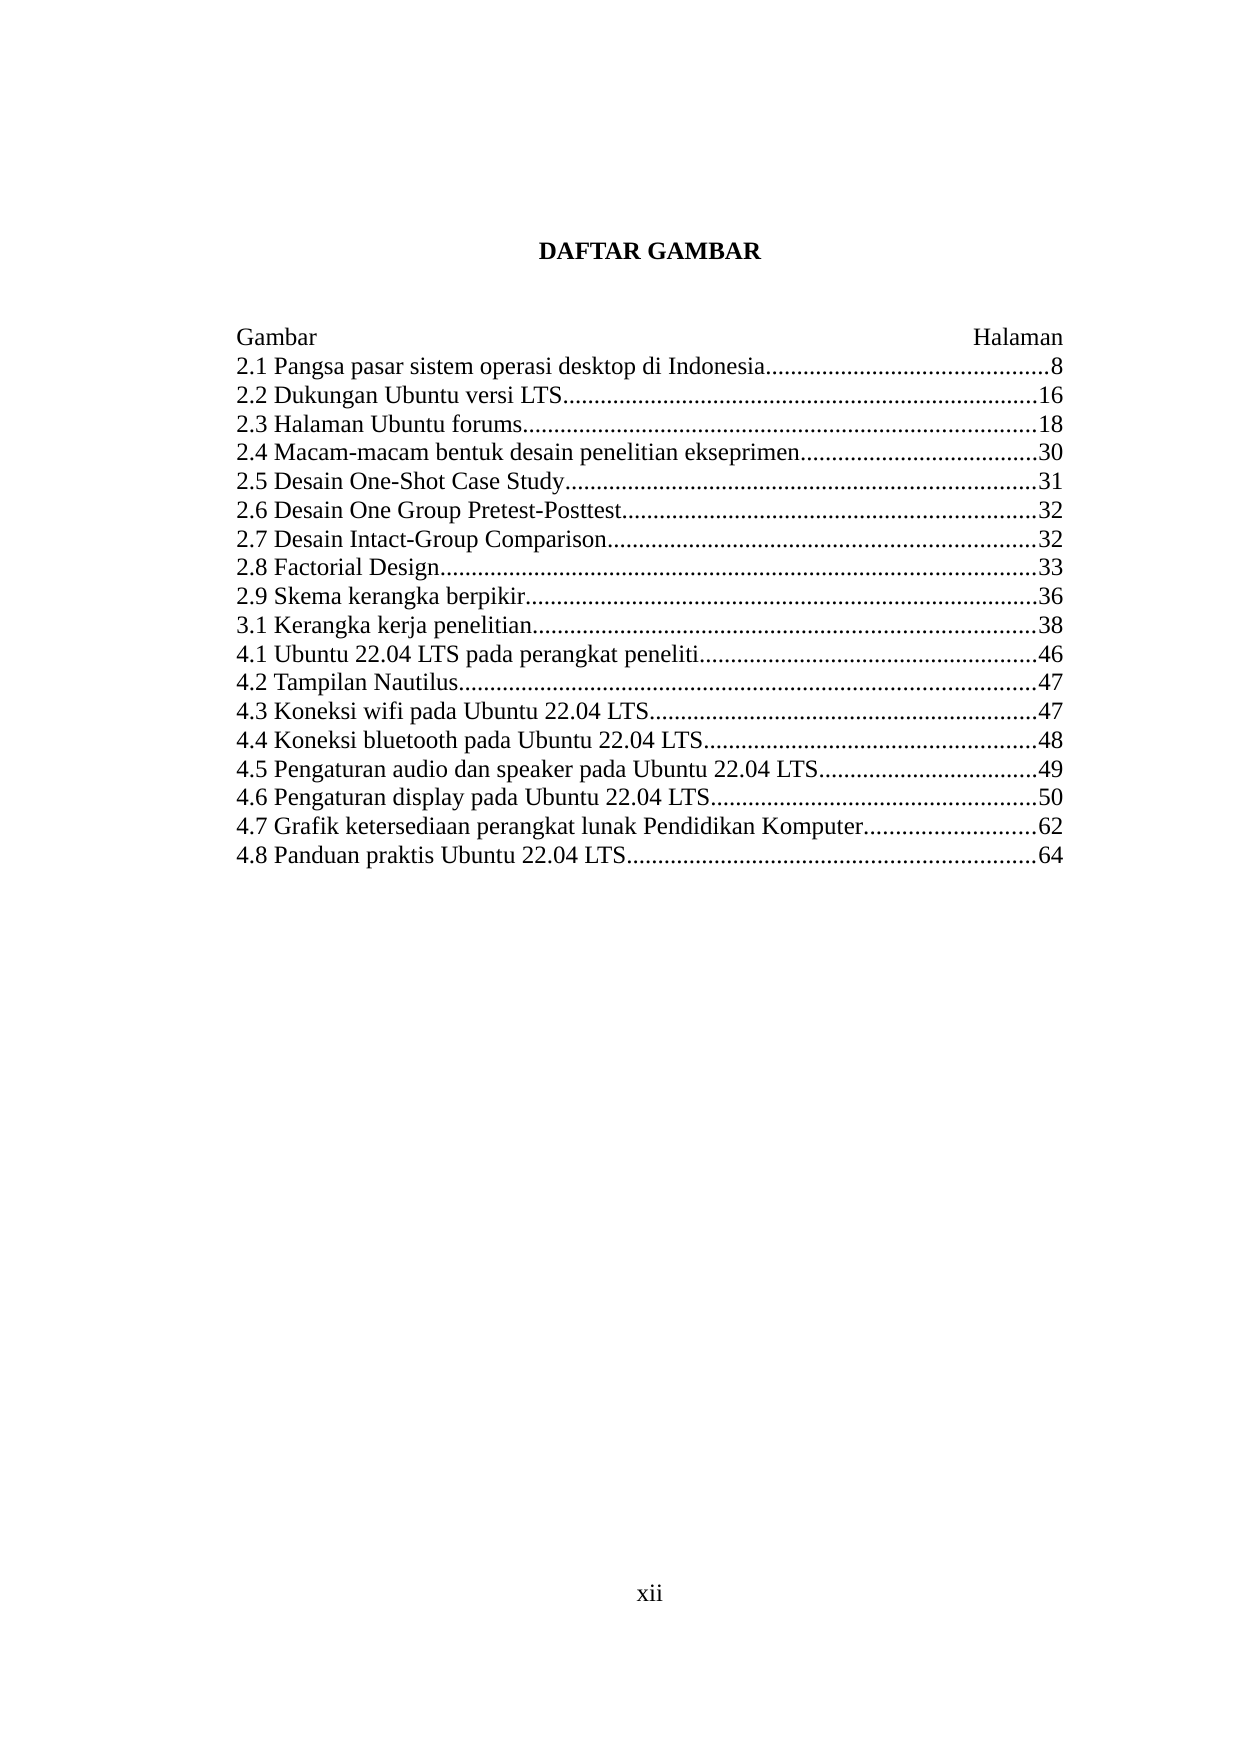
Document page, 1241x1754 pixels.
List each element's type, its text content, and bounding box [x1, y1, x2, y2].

text 2.2 Dukungan Ubuntu versi LTS 16 [236, 380, 1063, 409]
text 4.6 Pengaturan display pada Ubuntu 22.04 LTS 50 [236, 782, 1063, 811]
table_header Gambar [236, 323, 649, 351]
text 2.3 Halaman Ubuntu forums 18 [236, 409, 1063, 437]
text 2.4 Macam-macam bentuk desain penelitian ekseprimen 30 [236, 437, 1063, 466]
table_header Halaman [650, 323, 1063, 351]
text 2.9 Skema kerangka berpikir 36 [236, 581, 1063, 610]
text 2.1 Pangsa pasar sistem operasi desktop di Indonesia 8 [236, 351, 1063, 380]
text 4.5 Pengaturan audio dan speaker pada Ubuntu 22.04 LTS 49 [236, 754, 1063, 782]
text 4.3 Koneksi wifi pada Ubuntu 22.04 LTS 47 [236, 696, 1063, 725]
text 4.2 Tampilan Nautilus 47 [236, 667, 1063, 696]
text 4.4 Koneksi bluetooth pada Ubuntu 22.04 LTS 48 [236, 725, 1063, 754]
subtitle DAFTAR GAMBAR [236, 236, 1063, 265]
text 2.8 Factorial Design 33 [236, 552, 1063, 581]
text 2.6 Desain One Group Pretest-Posttest 32 [236, 495, 1063, 524]
text 4.1 Ubuntu 22.04 LTS pada perangkat peneliti 46 [236, 639, 1063, 667]
text 2.7 Desain Intact-Group Comparison 32 [236, 524, 1063, 552]
text 2.5 Desain One-Shot Case Study 31 [236, 466, 1063, 495]
text 4.8 Panduan praktis Ubuntu 22.04 LTS 64 [236, 840, 1063, 869]
text 4.7 Grafik ketersediaan perangkat lunak Pendidikan Komputer 62 [236, 811, 1063, 840]
text 3.1 Kerangka kerja penelitian 38 [236, 610, 1063, 639]
